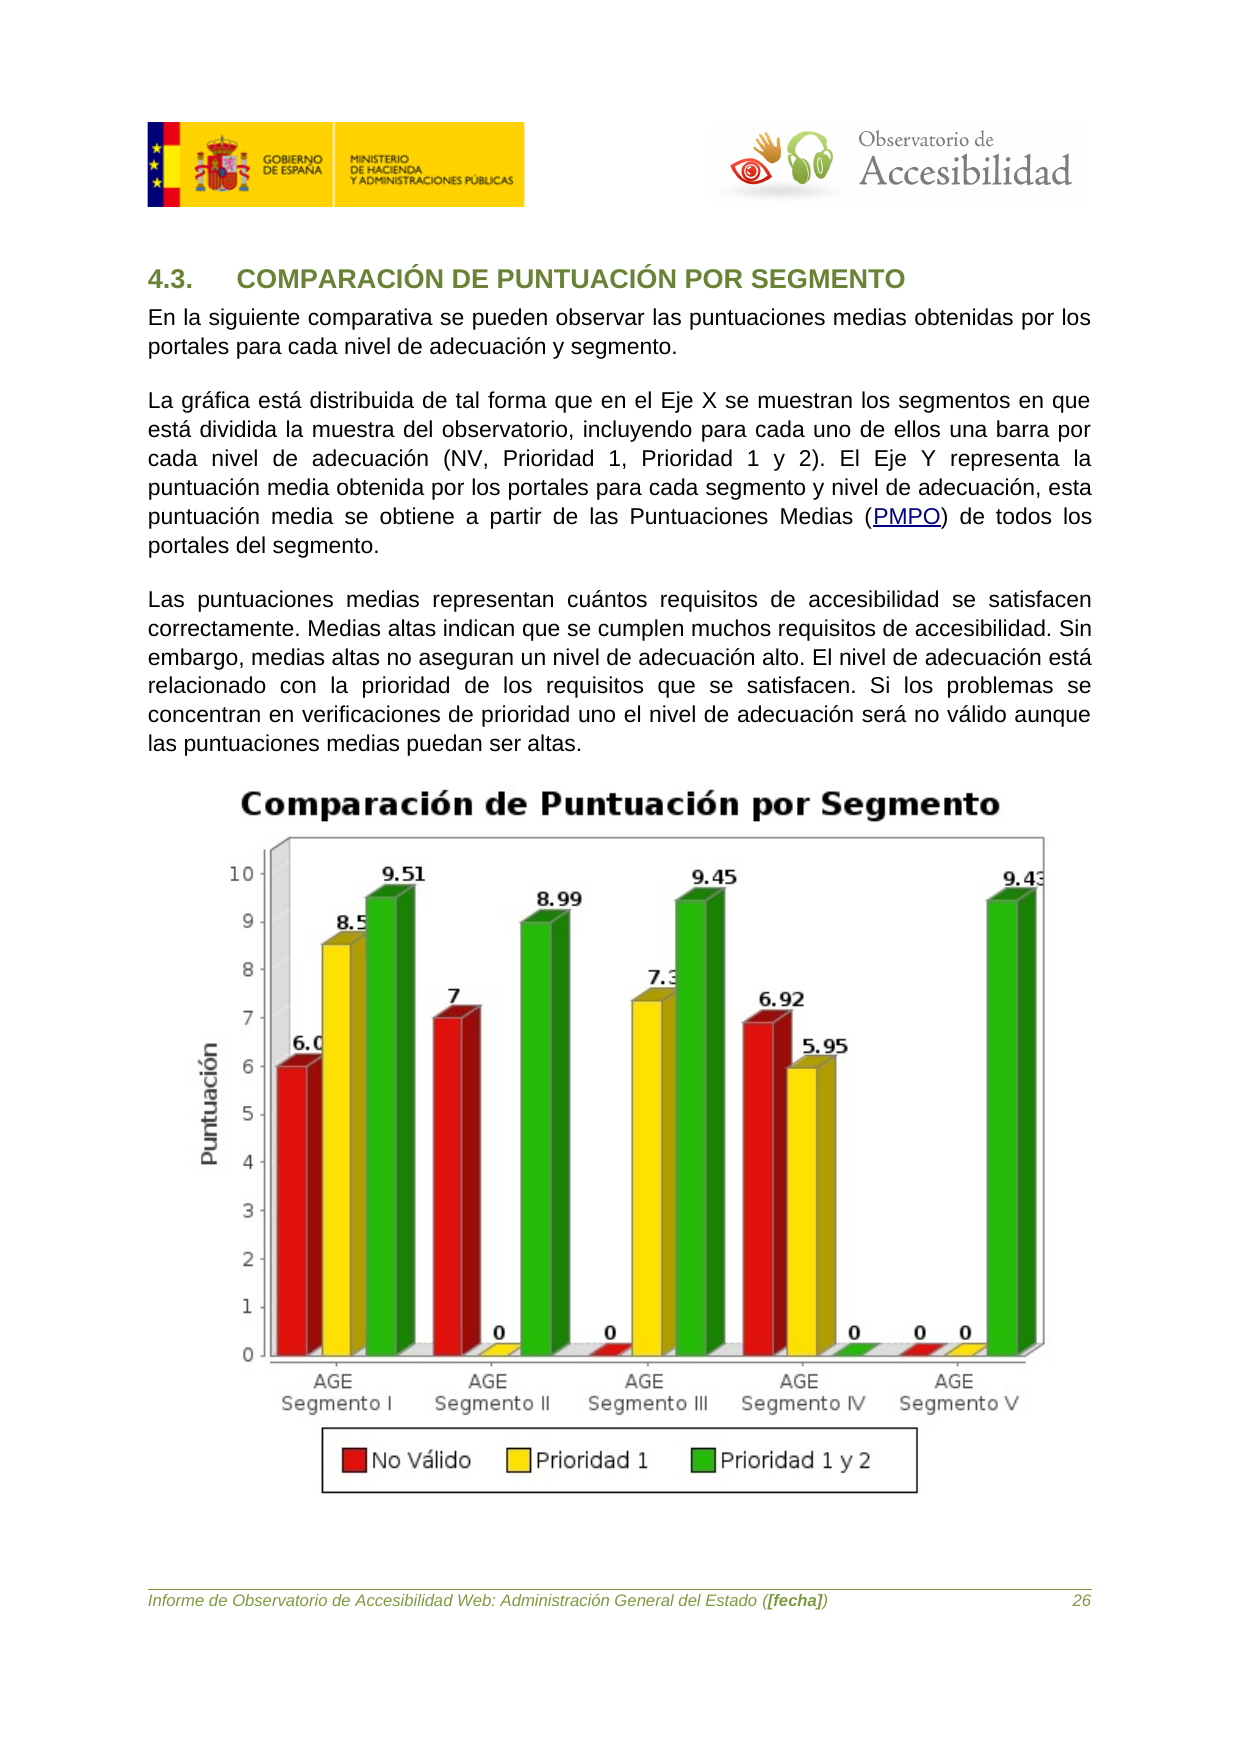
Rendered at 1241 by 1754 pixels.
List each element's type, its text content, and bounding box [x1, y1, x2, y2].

picture [178, 784, 1062, 1495]
picture [147, 122, 525, 207]
text En la siguiente comparativa se pueden observar las puntuaciones medias obtenidas por los portales para cada nivel de adecuación y segmento. [148, 304, 1092, 359]
list Comparación de puntuación por segmento [148, 263, 1092, 294]
text Las puntuaciones medias representan cuántos requisitos de accesibilidad se satisfacen correctamente. Medias altas indican que se cumplen muchos requisitos de accesibilidad. Sin embargo, medias altas no aseguran un nivel de adecuación alto. El nivel de adecuación está relacionado con la prioridad de los requisitos que se satisfacen. Si los problemas se concentran en verificaciones de prioridad uno el nivel de adecuación será no válido aunque las puntuaciones medias puedan ser altas. [148, 586, 1092, 757]
text La gráfica está distribuida de tal forma que en el Eje X se muestran los segmentos en que está dividida la muestra del observatorio, incluyendo para cada uno de ellos una barra por cada nivel de adecuación (NV, Prioridad 1, Prioridad 1 y 2). El Eje Y representa la puntuación media obtenida por los portales para cada segmento y nivel de adecuación, esta puntuación media se obtiene a partir de las Puntuaciones Medias (PMPO) de todos los portales del segmento. [148, 387, 1092, 558]
picture [710, 122, 1086, 205]
